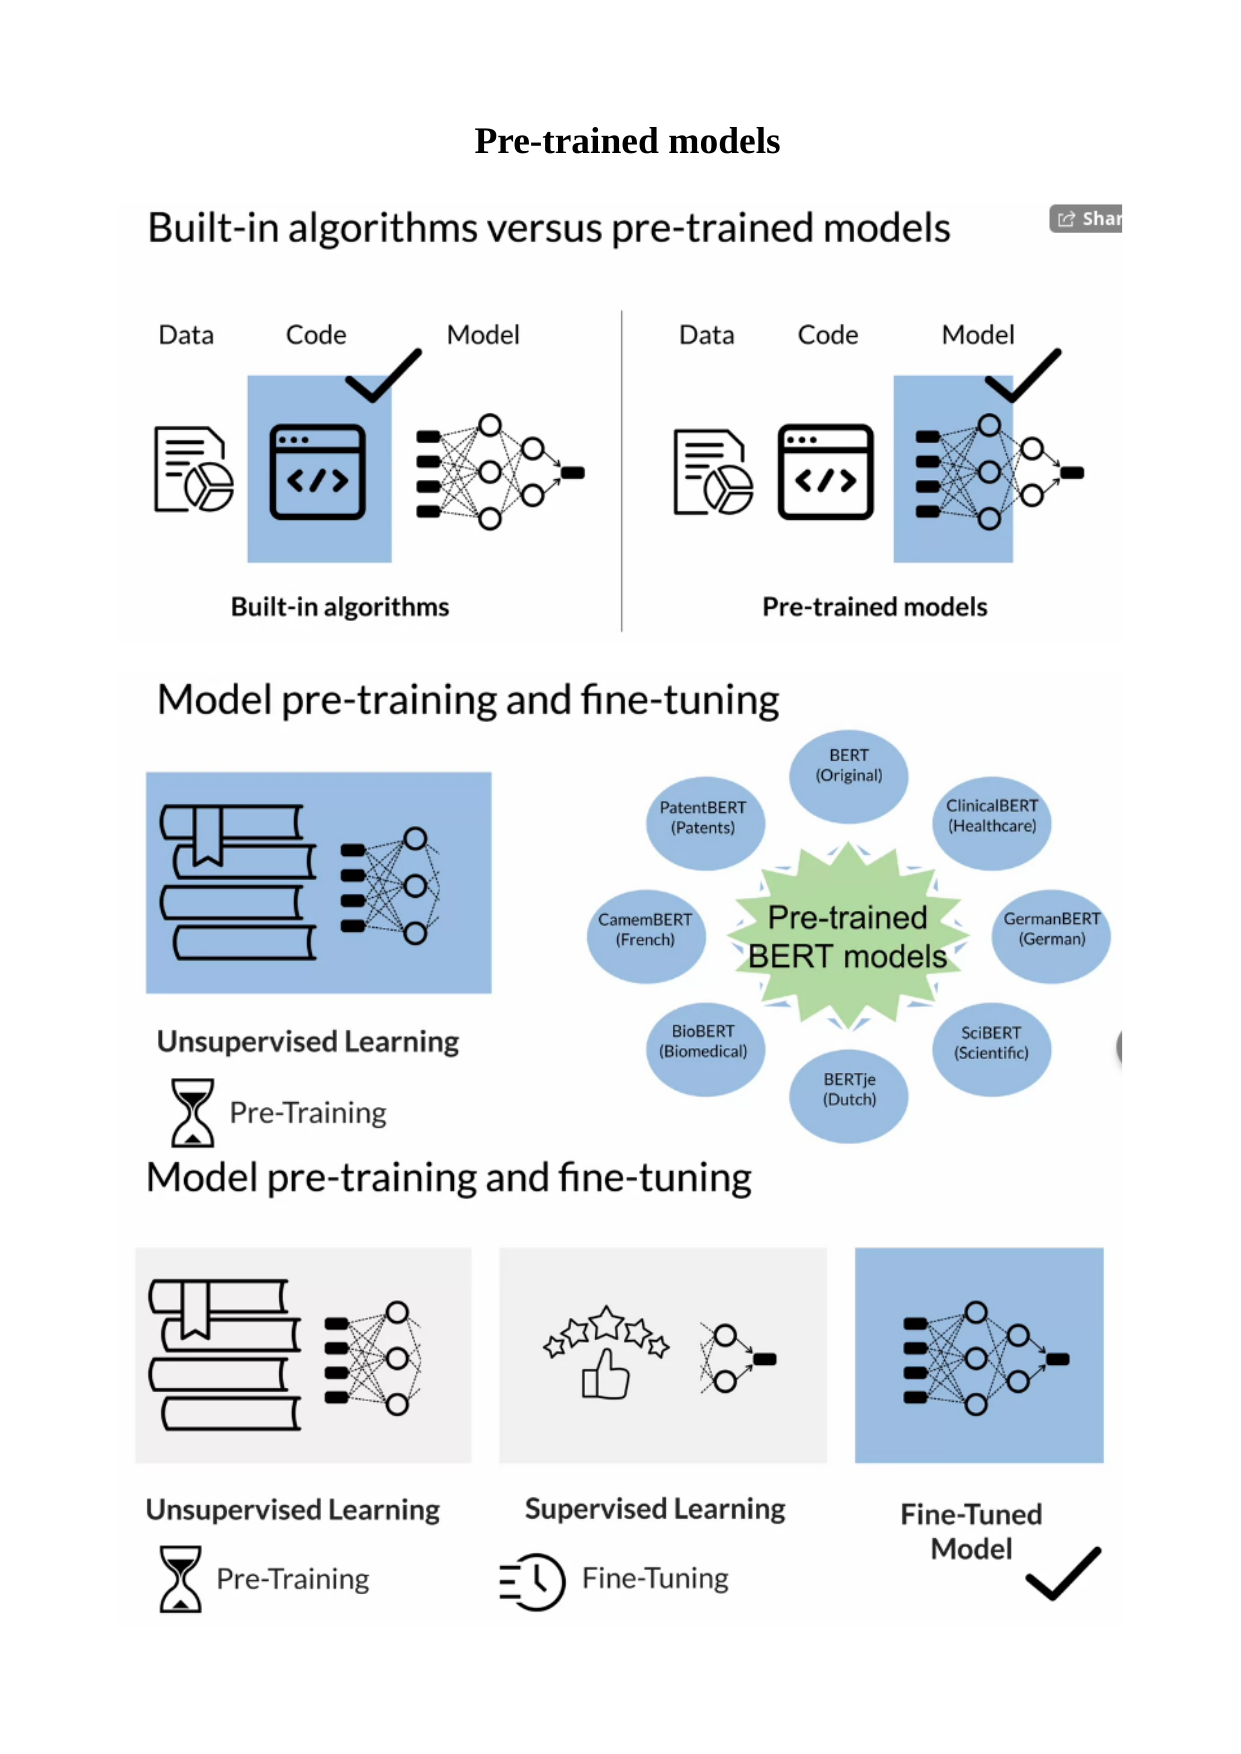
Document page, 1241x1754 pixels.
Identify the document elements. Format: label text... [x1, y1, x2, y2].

picture [118, 672, 1123, 1627]
subtitle Pre-trained models [118, 118, 1122, 161]
picture [118, 202, 1123, 644]
